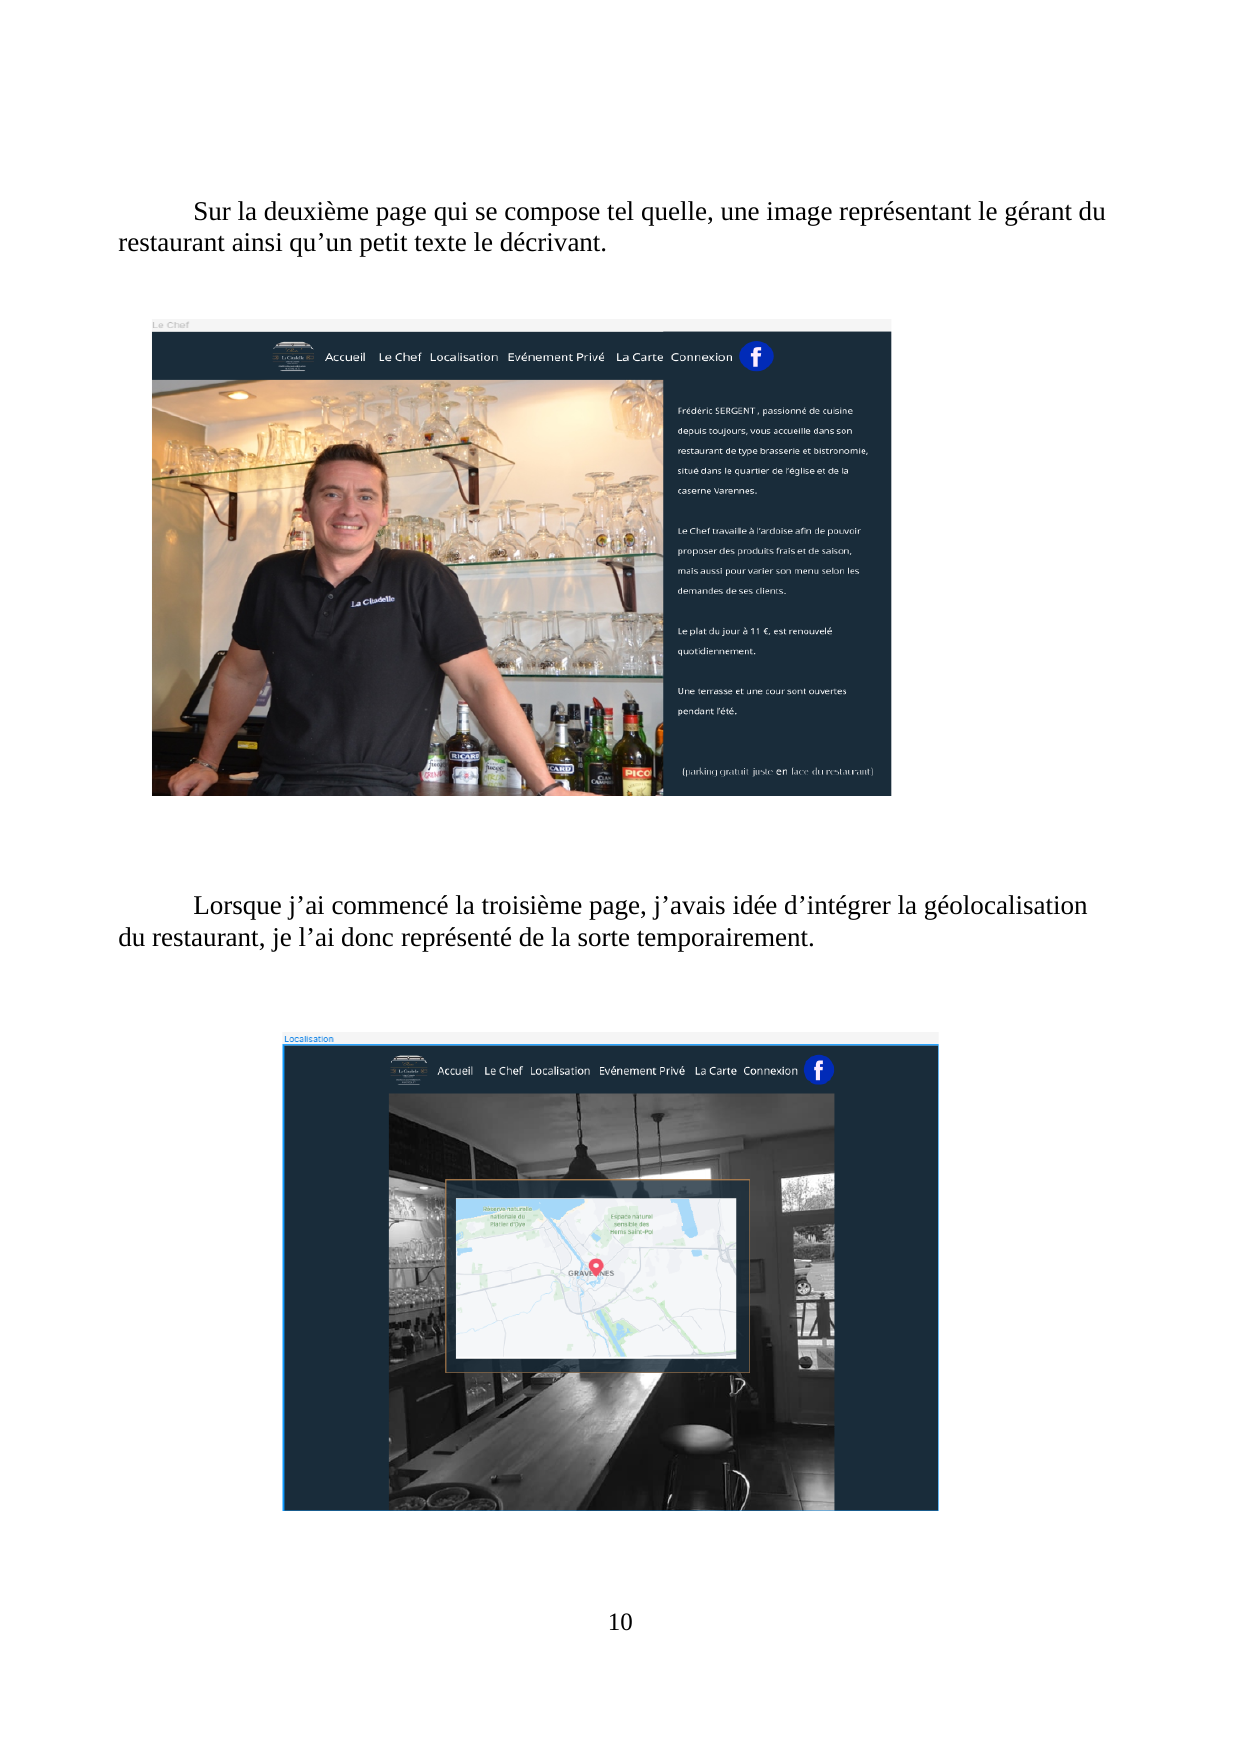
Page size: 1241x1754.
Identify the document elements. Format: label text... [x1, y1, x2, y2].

picture [282, 1032, 939, 1511]
picture [151, 319, 892, 796]
text Lorsque j’ai commencé la troisième page, j’avais idée d’intégrer la géolocalisation du restaurant, je l’ai donc représenté de la sorte temporairement. [118, 889, 1122, 952]
text Sur la deuxième page qui se compose tel quelle, une image représentant le gérant du restaurant ainsi qu’un petit texte le décrivant. [118, 195, 1122, 257]
